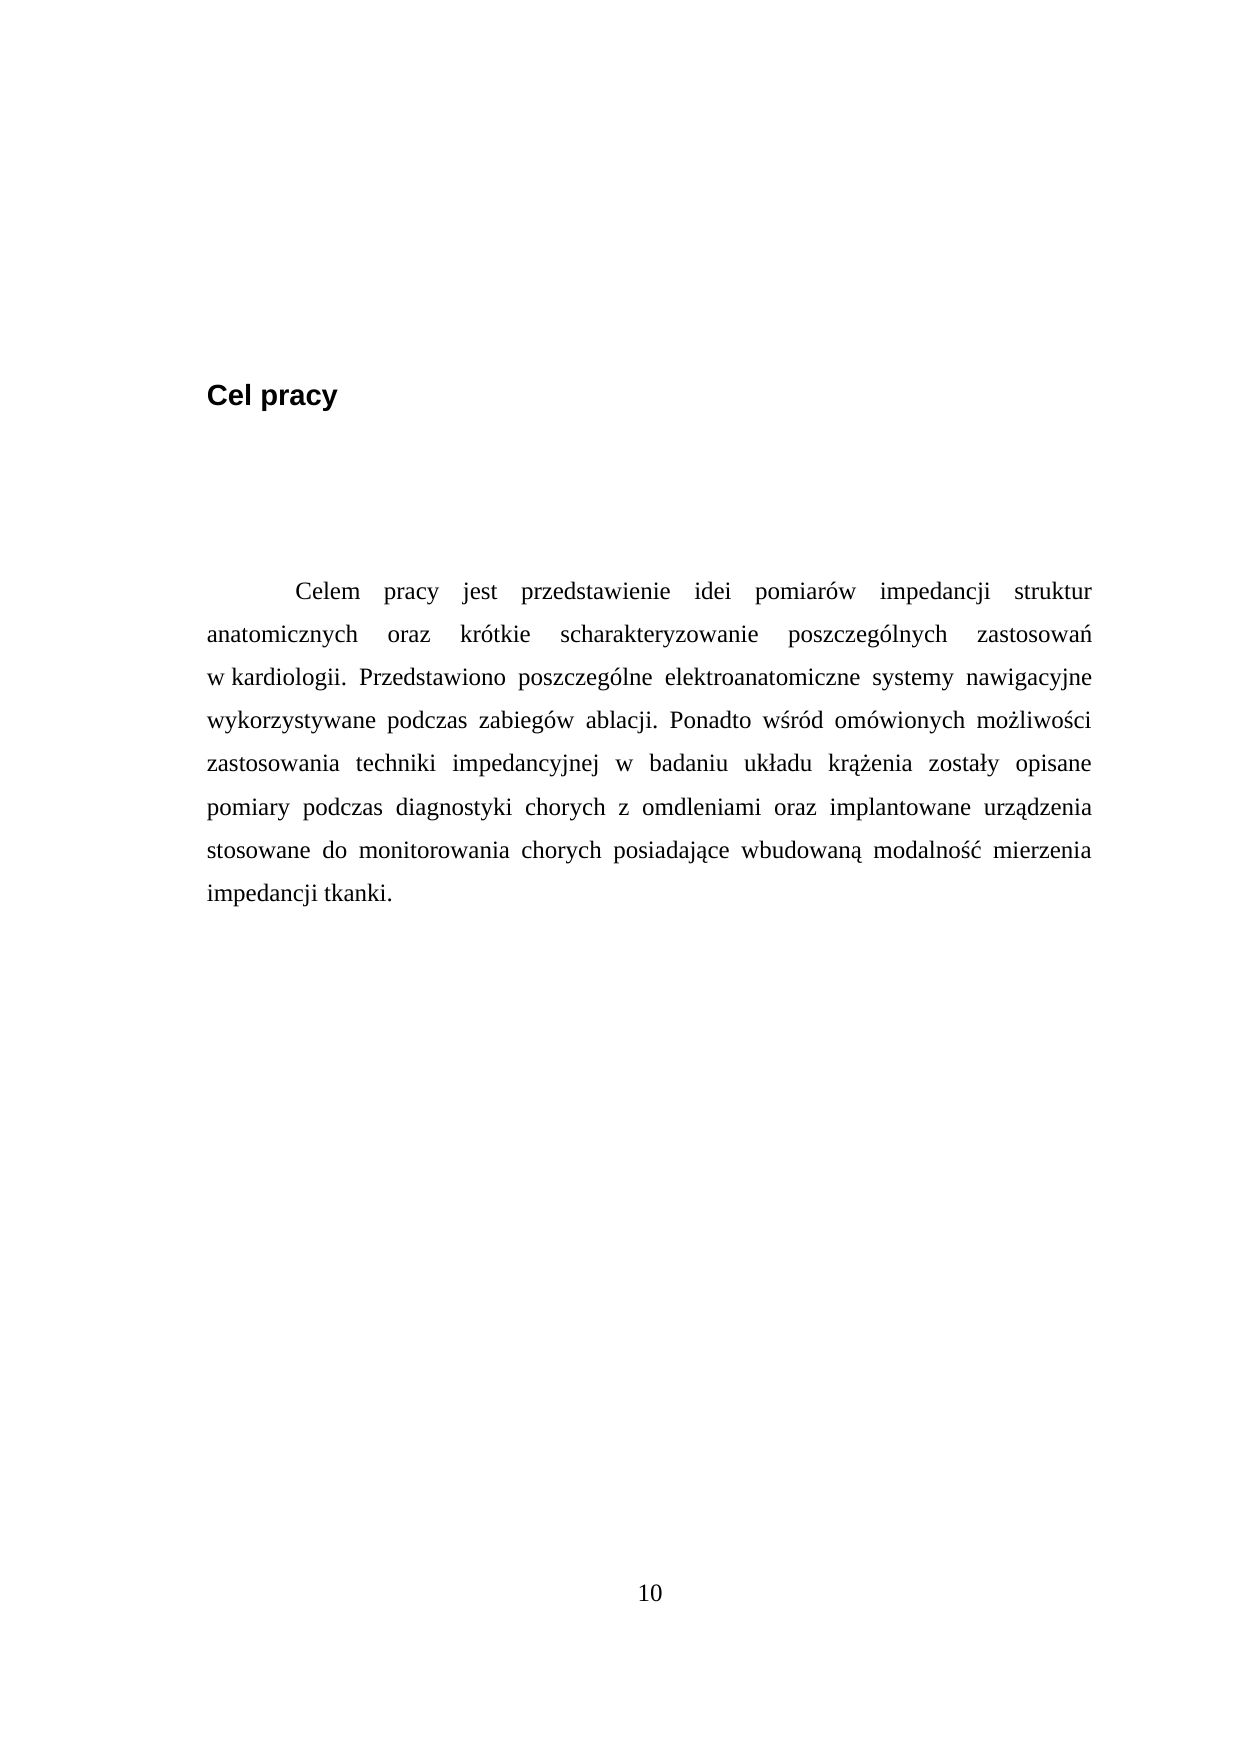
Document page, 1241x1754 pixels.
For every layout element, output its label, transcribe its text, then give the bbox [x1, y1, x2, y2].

subtitle Cel pracy [207, 377, 1093, 411]
text Celem pracy jest przedstawienie idei pomiarów impedancji struktur anatomicznych oraz krótkie scharakteryzowanie poszczególnych zastosowań w kardiologii. Przedstawiono poszczególne elektroanatomiczne systemy nawigacyjne wykorzystywane podczas zabiegów ablacji. Ponadto wśród omówionych możliwości zastosowania techniki impedancyjnej w badaniu układu krążenia zostały opisane pomiary podczas diagnostyki chorych z omdleniami oraz implantowane urządzenia stosowane do monitorowania chorych posiadające wbudowaną modalność mierzenia impedancji tkanki. [207, 576, 1093, 907]
